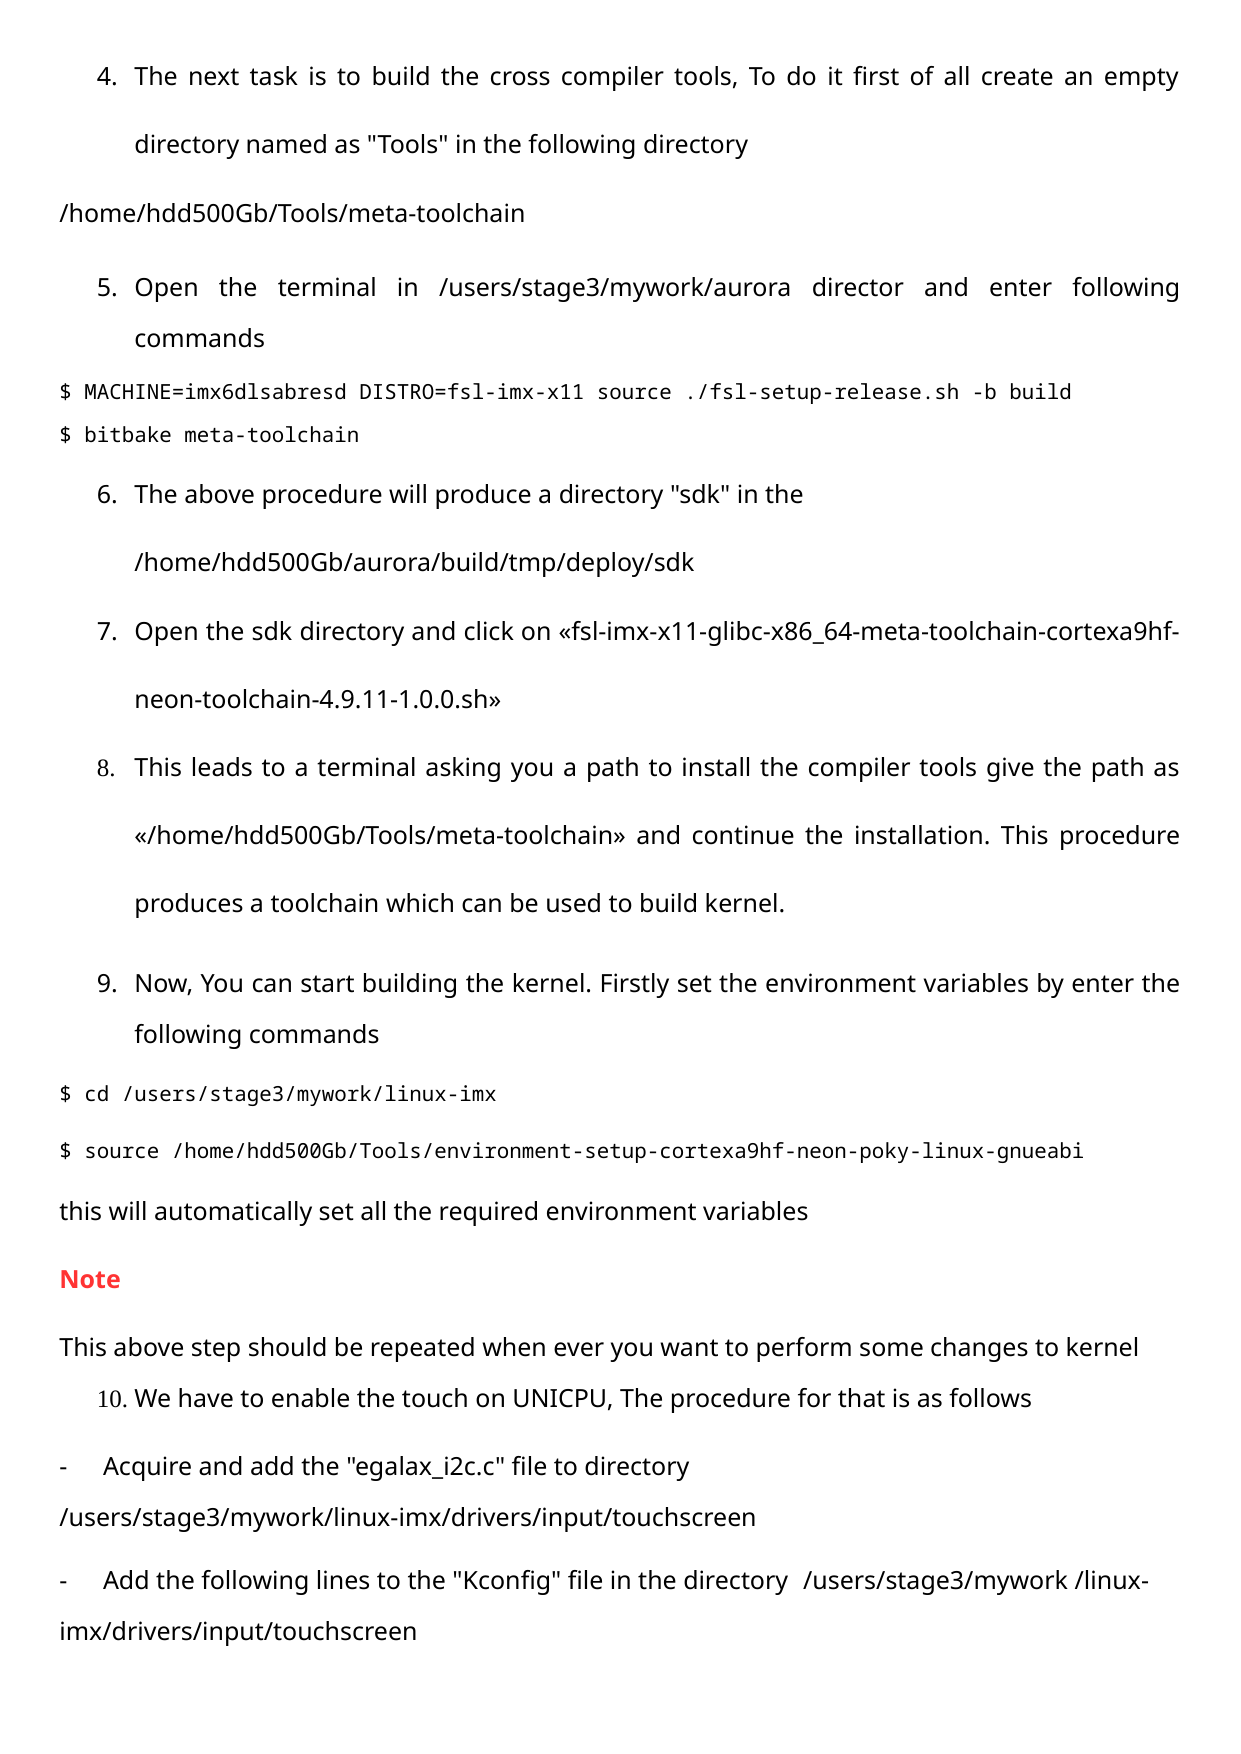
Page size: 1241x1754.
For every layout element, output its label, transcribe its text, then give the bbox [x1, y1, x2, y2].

text - Add the following lines to the "Kconfig" file in the directory /users/stage3/mywork /linux-imx/drivers/input/touchscreen [59, 1563, 1181, 1648]
text Note [59, 1261, 1181, 1296]
text this will automatically set all the required environment variables [59, 1193, 1181, 1227]
text This above step should be repeated when ever you want to perform some changes to kernel [59, 1329, 1181, 1364]
list The next task is to build the cross compiler tools, To do it first of all create an empty directory named as "Tools" in the following directory [97, 59, 1181, 161]
list Now, You can start building the kernel. Firstly set the environment variables by enter the following commands [97, 966, 1181, 1051]
text $ source /home/hdd500Gb/Tools/environment-setup-cortexa9hf-neon-poky-linux-gnueabi [59, 1136, 1181, 1165]
list Open the sdk directory and click on «fsl-imx-x11-glibc-x86_64-meta-toolchain-cortexa9hf-neon-toolchain-4.9.11-1.0.0.sh» [97, 613, 1181, 715]
text /users/stage3/mywork/linux-imx/drivers/input/touchscreen [59, 1500, 1181, 1534]
text $ cd /users/stage3/mywork/linux-imx [59, 1079, 1181, 1108]
list The above procedure will produce a directory "sdk" in the /home/hdd500Gb/aurora/build/tmp/deploy/sdk [97, 477, 1181, 579]
text - Acquire and add the "egalax_i2c.c" file to directory [59, 1449, 1181, 1483]
list Open the terminal in /users/stage3/mywork/aurora director and enter following commands [97, 269, 1181, 354]
text /home/hdd500Gb/Tools/meta-toolchain [59, 195, 1181, 229]
text $ MACHINE=imx6dlsabresd DISTRO=fsl-imx-x11 source ./fsl-setup-release.sh -b build [59, 377, 1181, 406]
list This leads to a terminal asking you a path to install the compiler tools give the path as «/home/hdd500Gb/Tools/meta-toolchain» and continue the installation. This procedure produces a toolchain which can be used to build kernel. [97, 749, 1181, 920]
list We have to enable the touch on UNICPU, The procedure for that is as follows [97, 1381, 1181, 1415]
text $ bitbake meta-toolchain [59, 420, 1181, 448]
